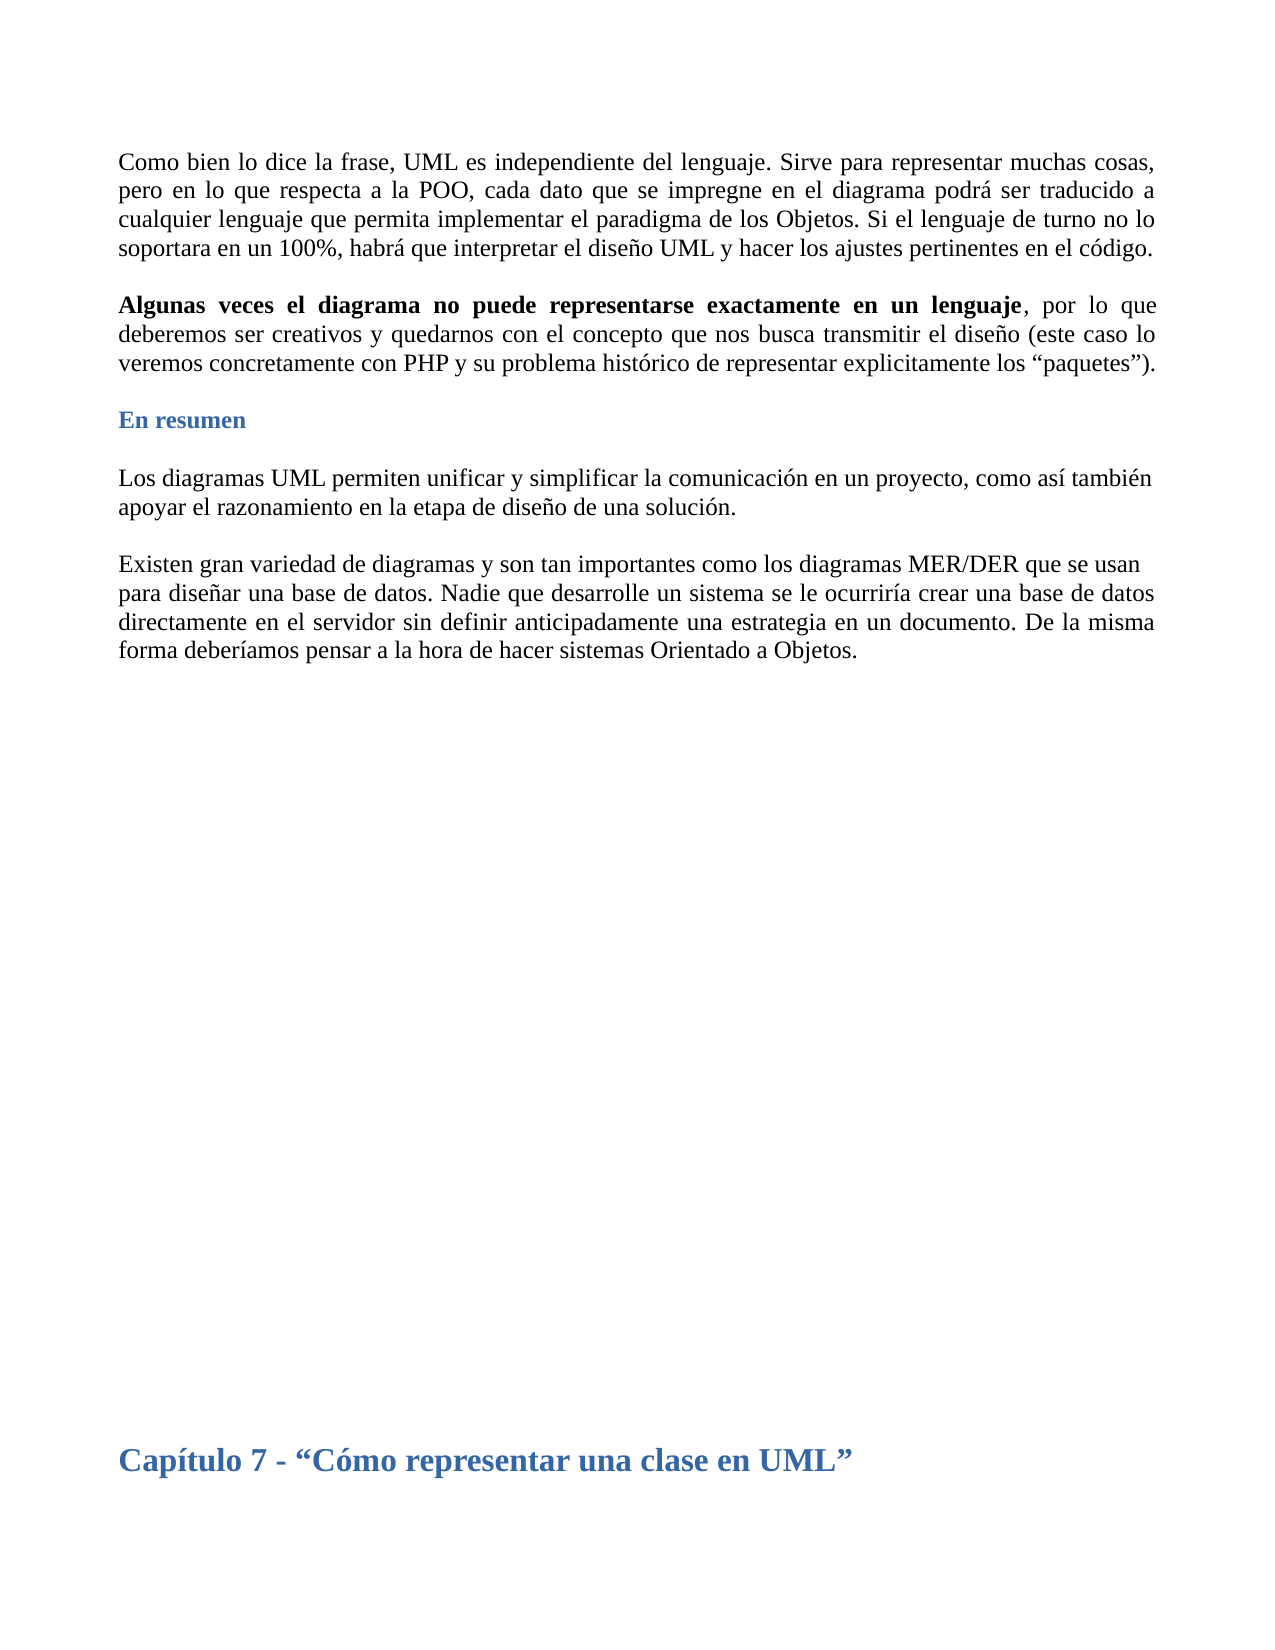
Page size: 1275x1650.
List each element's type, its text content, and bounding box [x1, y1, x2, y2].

text Como bien lo dice la frase, UML es independiente del lenguaje. Sirve para representar muchas cosas, pero en lo que respecta a la POO, cada dato que se impregne en el diagrama podrá ser traducido a cualquier lenguaje que permita implementar el paradigma de los Objetos. Si el lenguaje de turno no lo soportara en un 100%, habrá que interpretar el diseño UML y hacer los ajustes pertinentes en el código. [118, 147, 1157, 262]
text Existen gran variedad de diagramas y son tan importantes como los diagramas MER/DER que se usan [118, 549, 1157, 578]
text apoyar el razonamiento en la etapa de diseño de una solución. [118, 492, 1157, 521]
text En resumen [118, 406, 1157, 434]
text para diseñar una base de datos. Nadie que desarrolle un sistema se le ocurriría crear una base de datos directamente en el servidor sin definir anticipadamente una estrategia en un documento. De la misma forma deberíamos pensar a la hora de hacer sistemas Orientado a Objetos. [118, 578, 1157, 664]
text Algunas veces el diagrama no puede representarse exactamente en un lenguaje, por lo que deberemos ser creativos y quedarnos con el concepto que nos busca transmitir el diseño (este caso lo veremos concretamente con PHP y su problema histórico de representar explicitamente los “paquetes”). [118, 291, 1157, 377]
text Los diagramas UML permiten unificar y simplificar la comunicación en un proyecto, como así también [118, 463, 1157, 492]
text Capítulo 7 - “Cómo representar una clase en UML” [118, 1441, 1157, 1479]
